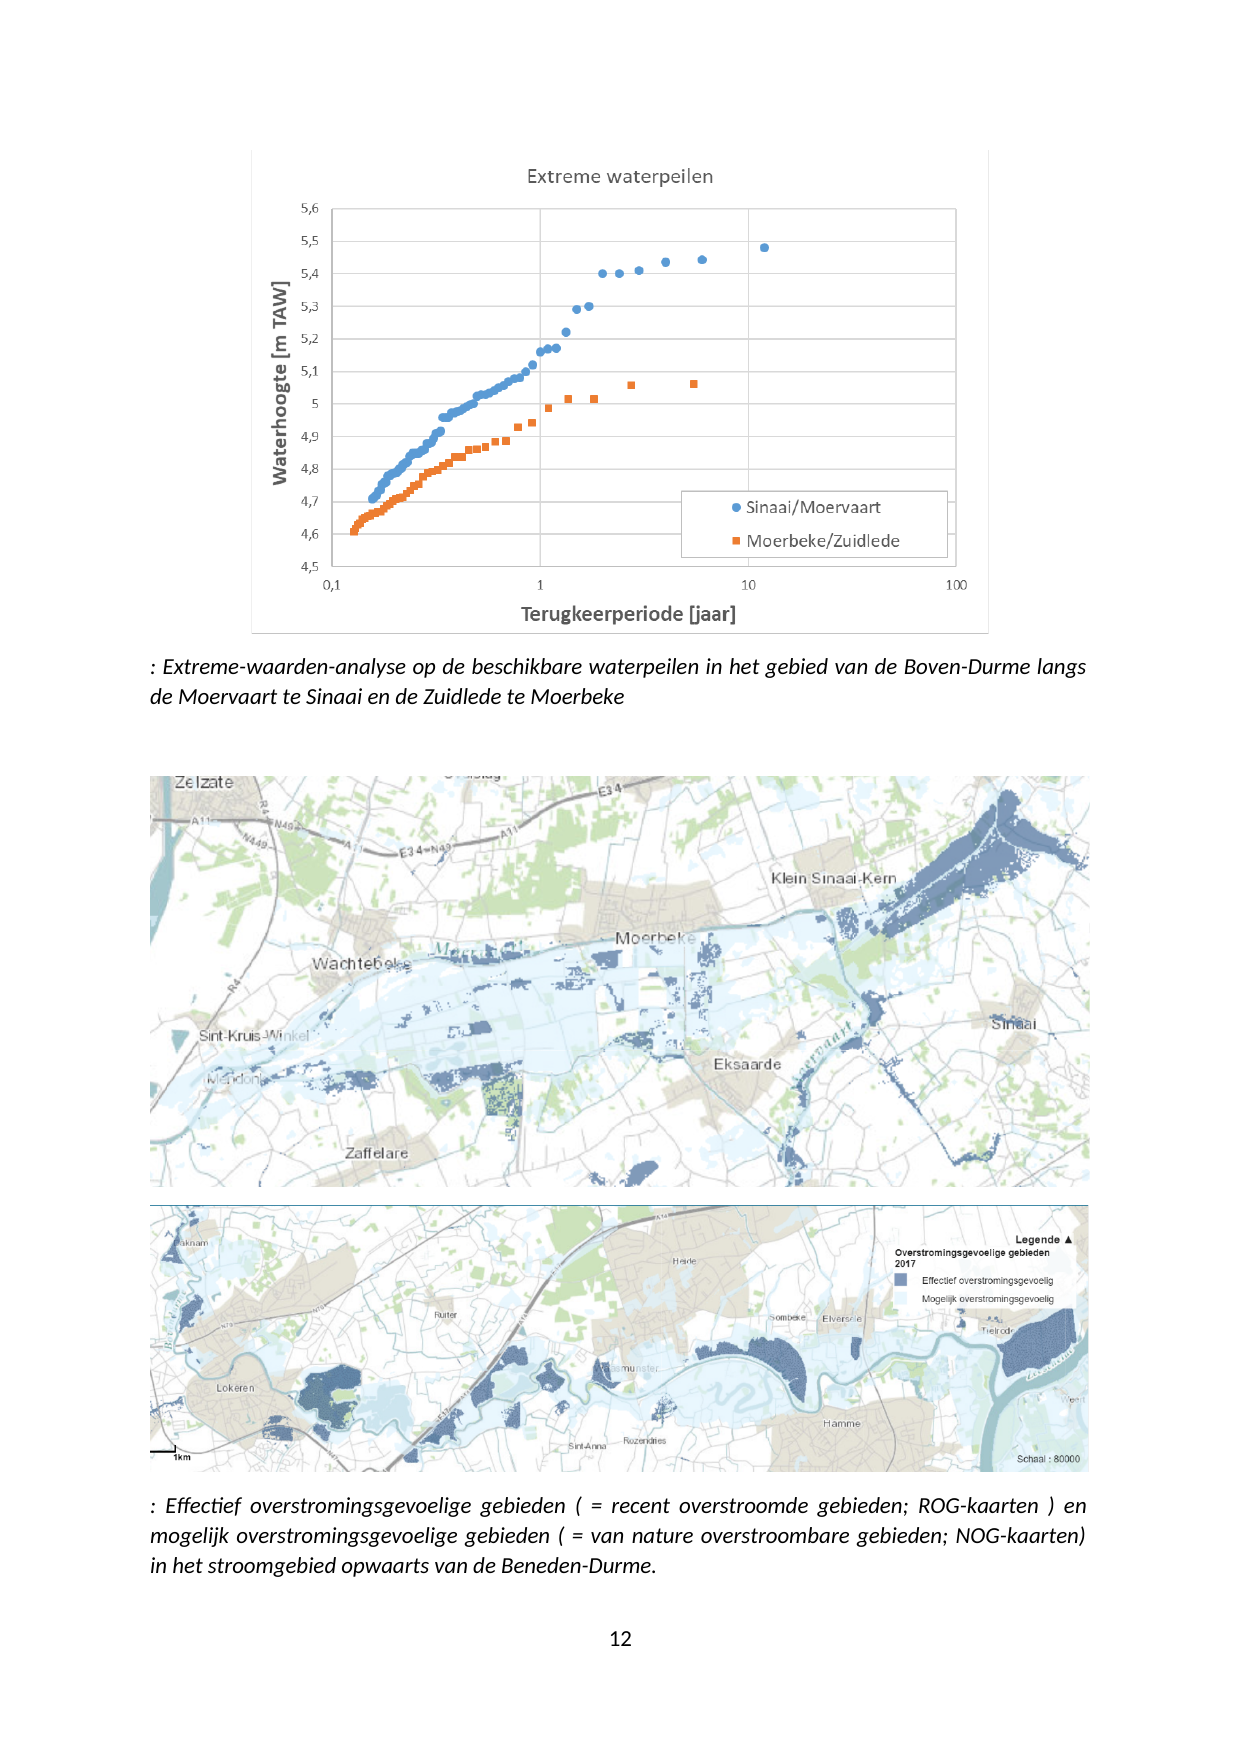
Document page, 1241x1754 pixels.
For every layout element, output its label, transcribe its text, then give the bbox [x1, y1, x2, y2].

picture [150, 776, 1090, 1187]
picture [251, 150, 989, 634]
picture [150, 1205, 1091, 1472]
text : Effectief overstromingsgevoelige gebieden ( = recent overstroomde gebieden; ROG-kaarten ) en mogelijk overstromingsgevoelige gebieden ( = van nature overstroombare gebieden; NOG-kaarten) in het stroomgebied opwaarts van de Beneden-Durme. [150, 1491, 1090, 1579]
text : Extreme-waarden-analyse op de beschikbare waterpeilen in het gebied van de Boven-Durme langs de Moervaart te Sinaai en de Zuidlede te Moerbeke [150, 652, 1090, 710]
